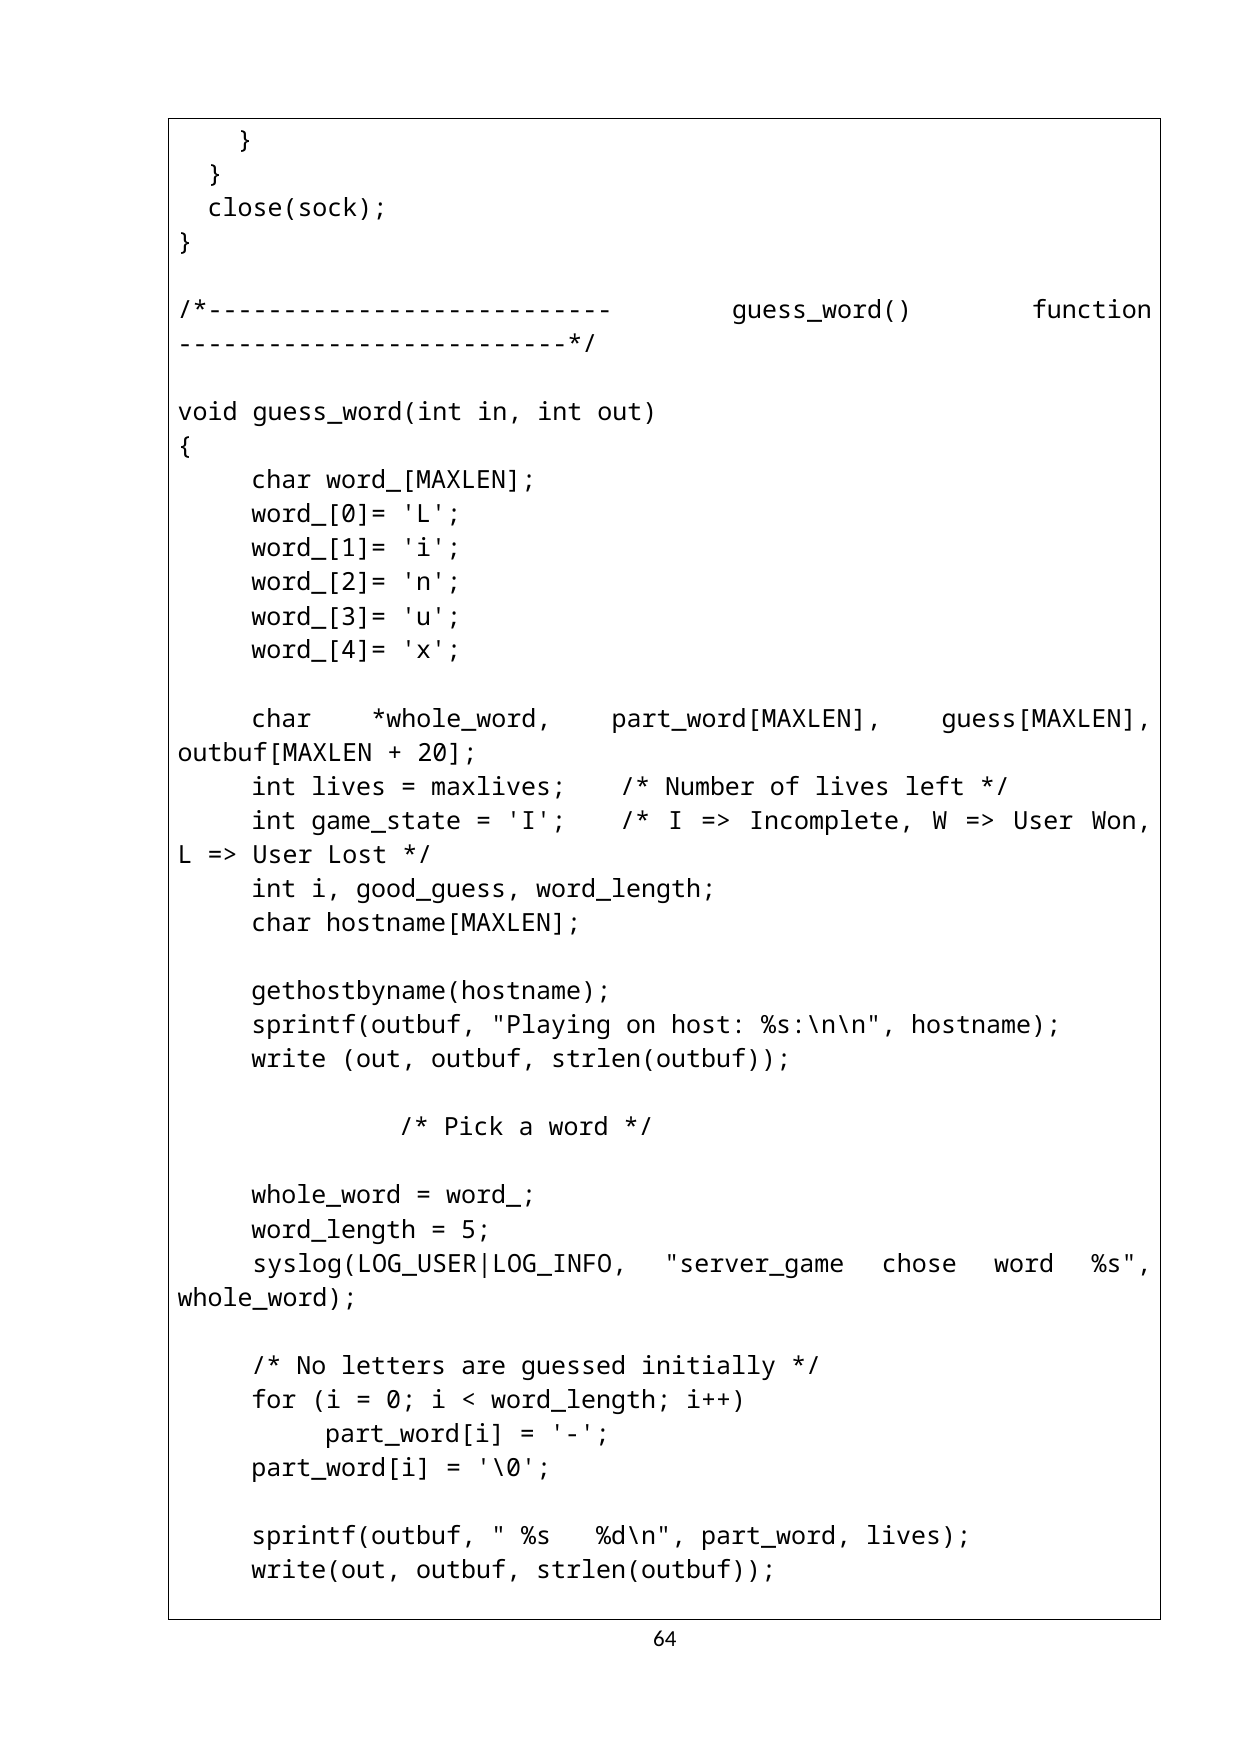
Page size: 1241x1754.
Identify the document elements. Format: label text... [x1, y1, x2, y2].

text int lives = maxlives; /* Number of lives left */ [177, 768, 1152, 802]
text } [177, 155, 1152, 189]
text syslog(LOG_USER|LOG_INFO, "server_game chose word %s", whole_word); [177, 1245, 1152, 1313]
text char hostname[MAXLEN]; [177, 905, 1152, 939]
text word_[2]= 'n'; [177, 564, 1152, 598]
text part_word[i] = '\0'; [177, 1450, 1152, 1484]
text write (out, outbuf, strlen(outbuf)); [177, 1041, 1152, 1075]
text /*--------------------------- guess_word() function --------------------------*/ [177, 292, 1152, 360]
text /* Pick a word */ [177, 1109, 1152, 1143]
text } [169, 119, 1160, 155]
text write(out, outbuf, strlen(outbuf)); [177, 1552, 1152, 1586]
text sprintf(outbuf, " %s %d\n", part_word, lives); [177, 1518, 1152, 1552]
text word_[4]= 'x'; [177, 632, 1152, 666]
text { [177, 428, 1152, 462]
text word_[0]= 'L'; [177, 496, 1152, 530]
text char word_[MAXLEN]; [177, 462, 1152, 496]
text void guess_word(int in, int out) [177, 394, 1152, 428]
text for (i = 0; i < word_length; i++) [177, 1382, 1152, 1416]
text /* No letters are guessed initially */ [177, 1347, 1152, 1382]
text } [177, 223, 1152, 257]
text int i, good_guess, word_length; [177, 871, 1152, 905]
text part_word[i] = '-'; [177, 1416, 1152, 1450]
text word_[3]= 'u'; [177, 598, 1152, 632]
text sprintf(outbuf, "Playing on host: %s:\n\n", hostname); [177, 1007, 1152, 1041]
text whole_word = word_; [177, 1177, 1152, 1211]
text char *whole_word, part_word[MAXLEN], guess[MAXLEN], outbuf[MAXLEN + 20]; [177, 700, 1152, 768]
text word_length = 5; [177, 1211, 1152, 1245]
text close(sock); [177, 189, 1152, 223]
text word_[1]= 'i'; [177, 530, 1152, 564]
text gethostbyname(hostname); [177, 973, 1152, 1007]
text int game_state = 'I'; /* I => Incomplete, W => User Won, L => User Lost */ [177, 802, 1152, 871]
